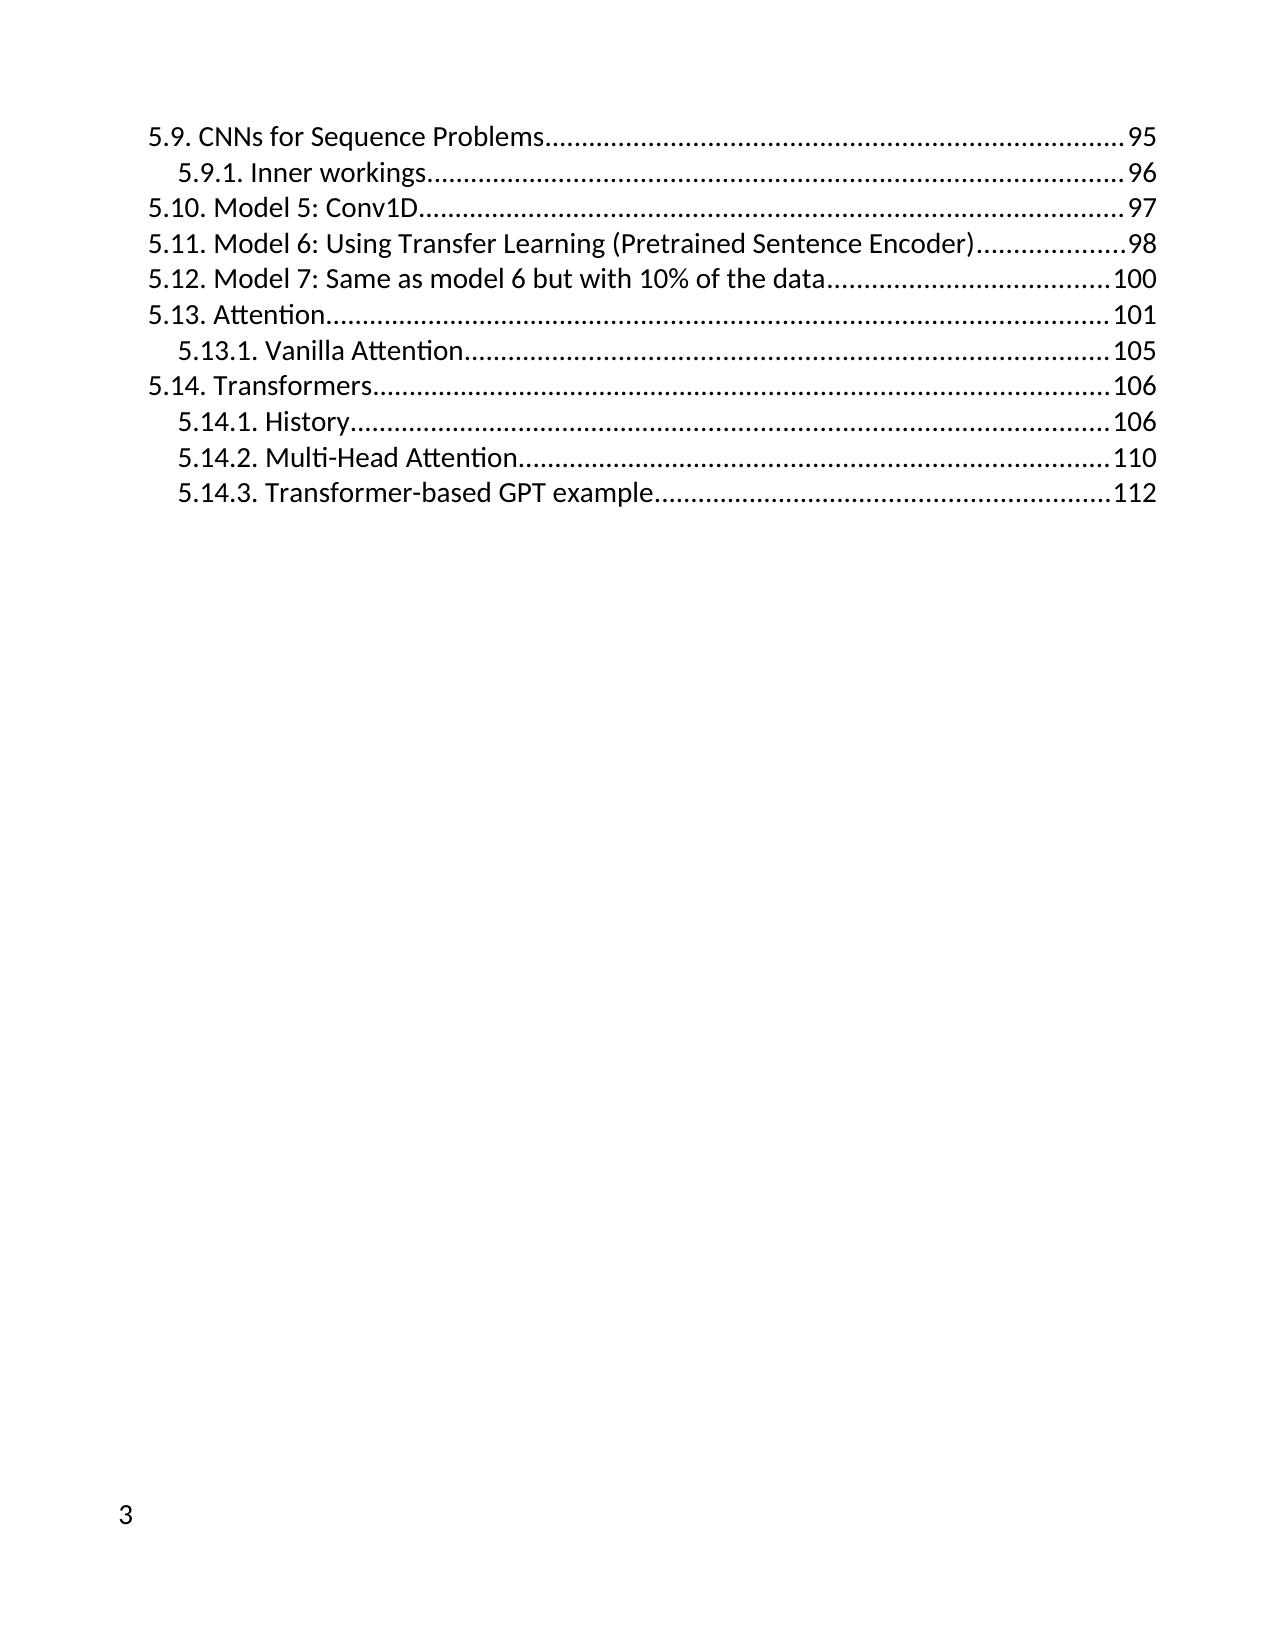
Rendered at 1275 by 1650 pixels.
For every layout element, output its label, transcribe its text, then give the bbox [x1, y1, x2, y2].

text 5.10. Model 5: Conv1D 97 [148, 189, 1157, 225]
text 5.14.3. Transformer-based GPT example 112 [177, 474, 1157, 510]
text 5.11. Model 6: Using Transfer Learning (Pretrained Sentence Encoder) 98 [148, 225, 1157, 261]
text 5.9. CNNs for Sequence Problems 95 [148, 118, 1157, 154]
text 5.14. Transformers 106 [148, 367, 1157, 403]
text 5.13. Attention 101 [148, 296, 1157, 332]
text 5.14.1. History 106 [177, 403, 1157, 439]
text 5.14.2. Multi-Head Attention 110 [177, 439, 1157, 474]
text 5.9.1. Inner workings 96 [177, 154, 1157, 189]
text 5.12. Model 7: Same as model 6 but with 10% of the data 100 [148, 261, 1157, 296]
text 5.13.1. Vanilla Attention 105 [177, 332, 1157, 367]
